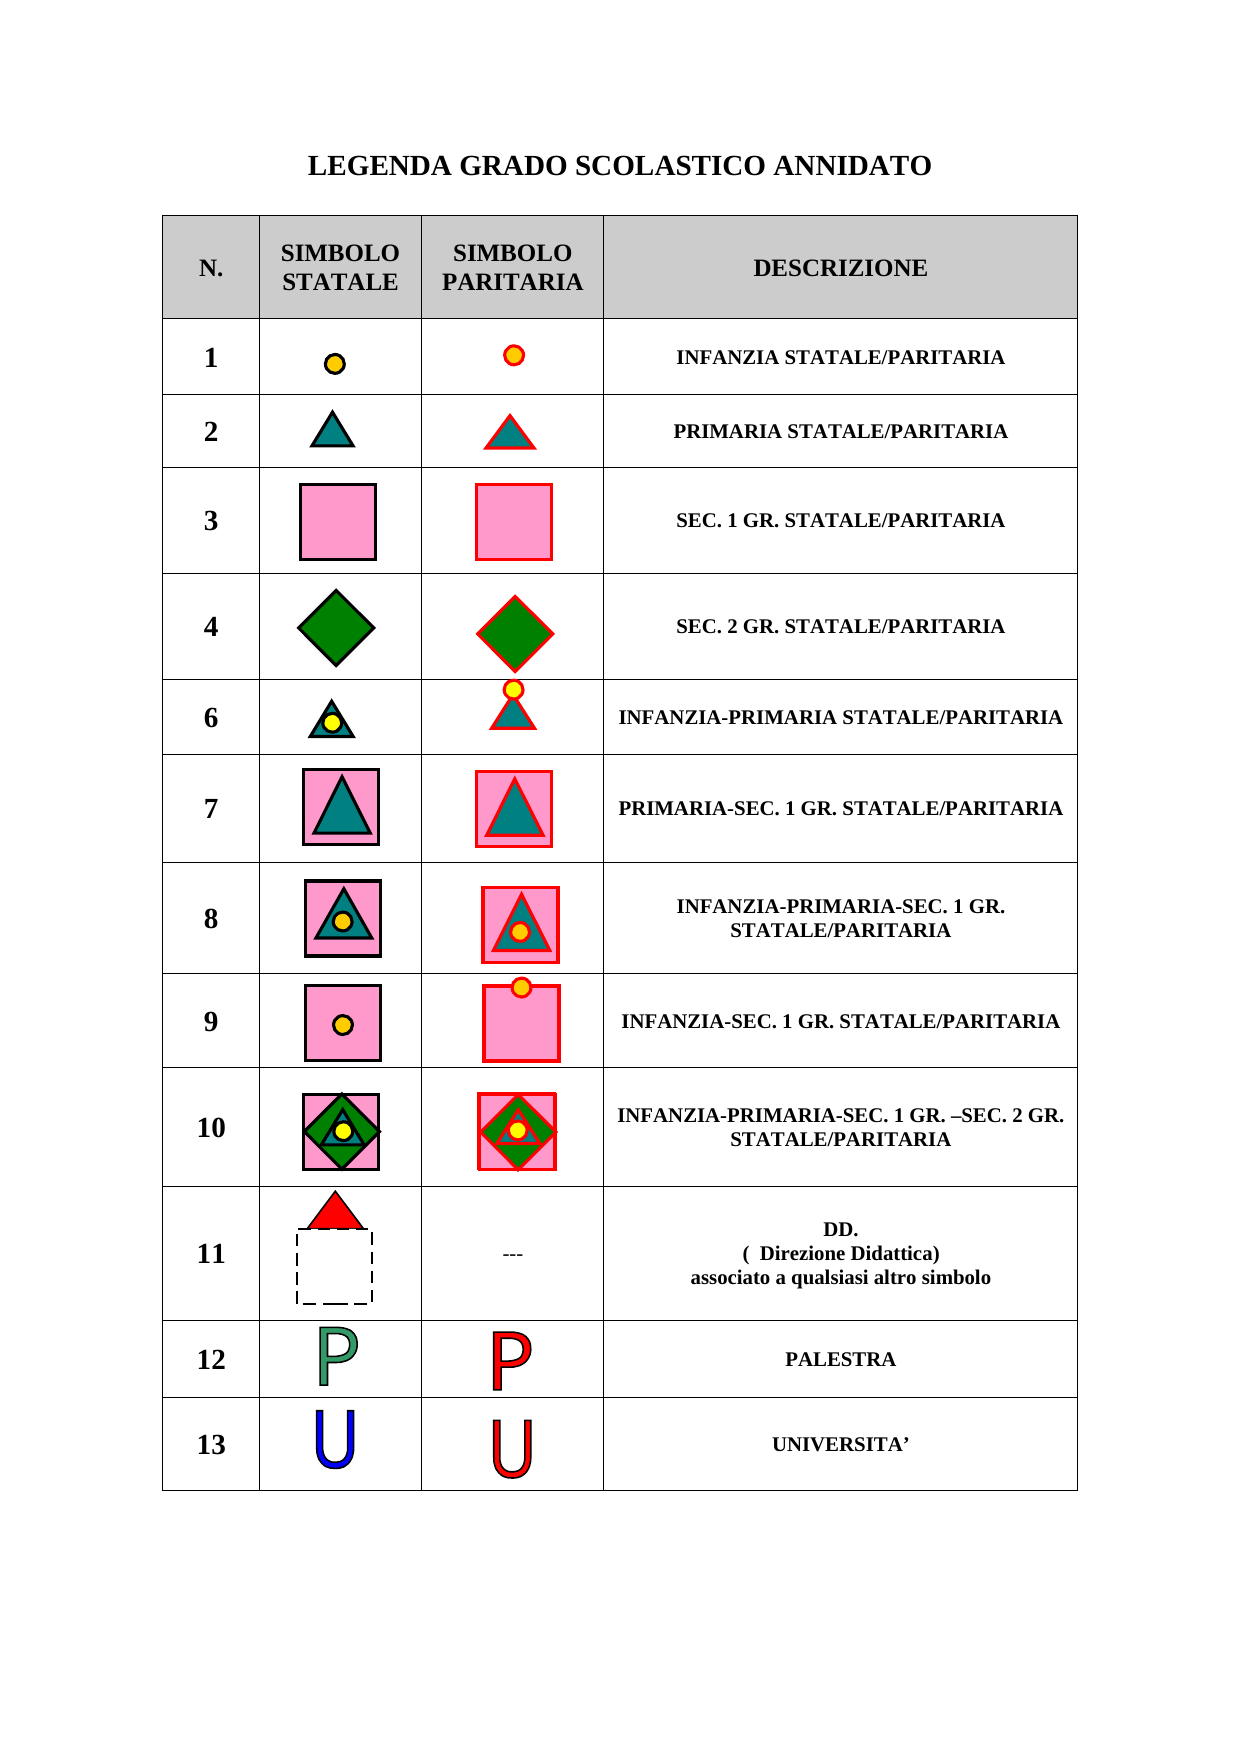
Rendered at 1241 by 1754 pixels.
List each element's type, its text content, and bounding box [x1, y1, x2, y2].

table_cell INFANZIA-PRIMARIA-SEC. 1 GR. –SEC. 2 GR. STATALE/PARITARIA [604, 1068, 1077, 1186]
table_cell [260, 755, 421, 862]
table_cell 7 [163, 755, 259, 862]
table_header N. [163, 216, 259, 318]
table_cell 11 [163, 1187, 259, 1320]
table_cell [422, 755, 603, 862]
table_cell [260, 680, 421, 754]
table_cell 6 [163, 680, 259, 754]
table_cell INFANZIA-PRIMARIA-SEC. 1 GR. STATALE/PARITARIA [604, 863, 1077, 973]
table_cell SEC. 1 GR. STATALE/PARITARIA [604, 468, 1077, 573]
table_cell 3 [163, 468, 259, 573]
table_cell 12 [163, 1321, 259, 1397]
table_header SIMBOLO PARITARIA [422, 216, 603, 318]
table_cell PALESTRA [604, 1321, 1077, 1397]
table_cell [422, 395, 603, 467]
table_cell [260, 863, 421, 973]
table_cell 2 [163, 395, 259, 467]
table_cell --- [422, 1187, 603, 1320]
table_cell [422, 1398, 603, 1490]
table_cell PRIMARIA-SEC. 1 GR. STATALE/PARITARIA [604, 755, 1077, 862]
table_cell [260, 1321, 421, 1397]
text LEGENDA GRADO SCOLASTICO ANNIDATO [118, 148, 1122, 181]
table_cell [422, 1068, 603, 1186]
table_cell [422, 974, 603, 1067]
table_cell [260, 1068, 421, 1186]
table_cell 4 [163, 574, 259, 679]
table_cell [422, 574, 603, 679]
table_cell 1 [163, 319, 259, 394]
table_cell SEC. 2 GR. STATALE/PARITARIA [604, 574, 1077, 679]
table_cell [260, 395, 421, 467]
table_cell [422, 468, 603, 573]
table_cell [260, 574, 421, 679]
table_cell [260, 319, 421, 394]
table_header DESCRIZIONE [604, 216, 1077, 318]
table_cell INFANZIA-PRIMARIA STATALE/PARITARIA [604, 680, 1077, 754]
table_cell 8 [163, 863, 259, 973]
table_cell 13 [163, 1398, 259, 1490]
table_cell [260, 974, 421, 1067]
table_cell 10 [163, 1068, 259, 1186]
table_cell [260, 468, 421, 573]
table_cell [260, 1398, 421, 1490]
table_cell [422, 680, 603, 754]
table_cell DD. ( Direzione Didattica) associato a qualsiasi altro simbolo [604, 1187, 1077, 1320]
table_cell INFANZIA STATALE/PARITARIA [604, 319, 1077, 394]
table_cell [422, 1321, 603, 1397]
table_cell [422, 863, 603, 973]
table_cell PRIMARIA STATALE/PARITARIA [604, 395, 1077, 467]
table_cell [260, 1187, 421, 1320]
table_header SIMBOLO STATALE [260, 216, 421, 318]
table_cell 9 [163, 974, 259, 1067]
table_cell INFANZIA-SEC. 1 GR. STATALE/PARITARIA [604, 974, 1077, 1067]
table_cell [422, 319, 603, 394]
table_cell UNIVERSITA’ [604, 1398, 1077, 1490]
